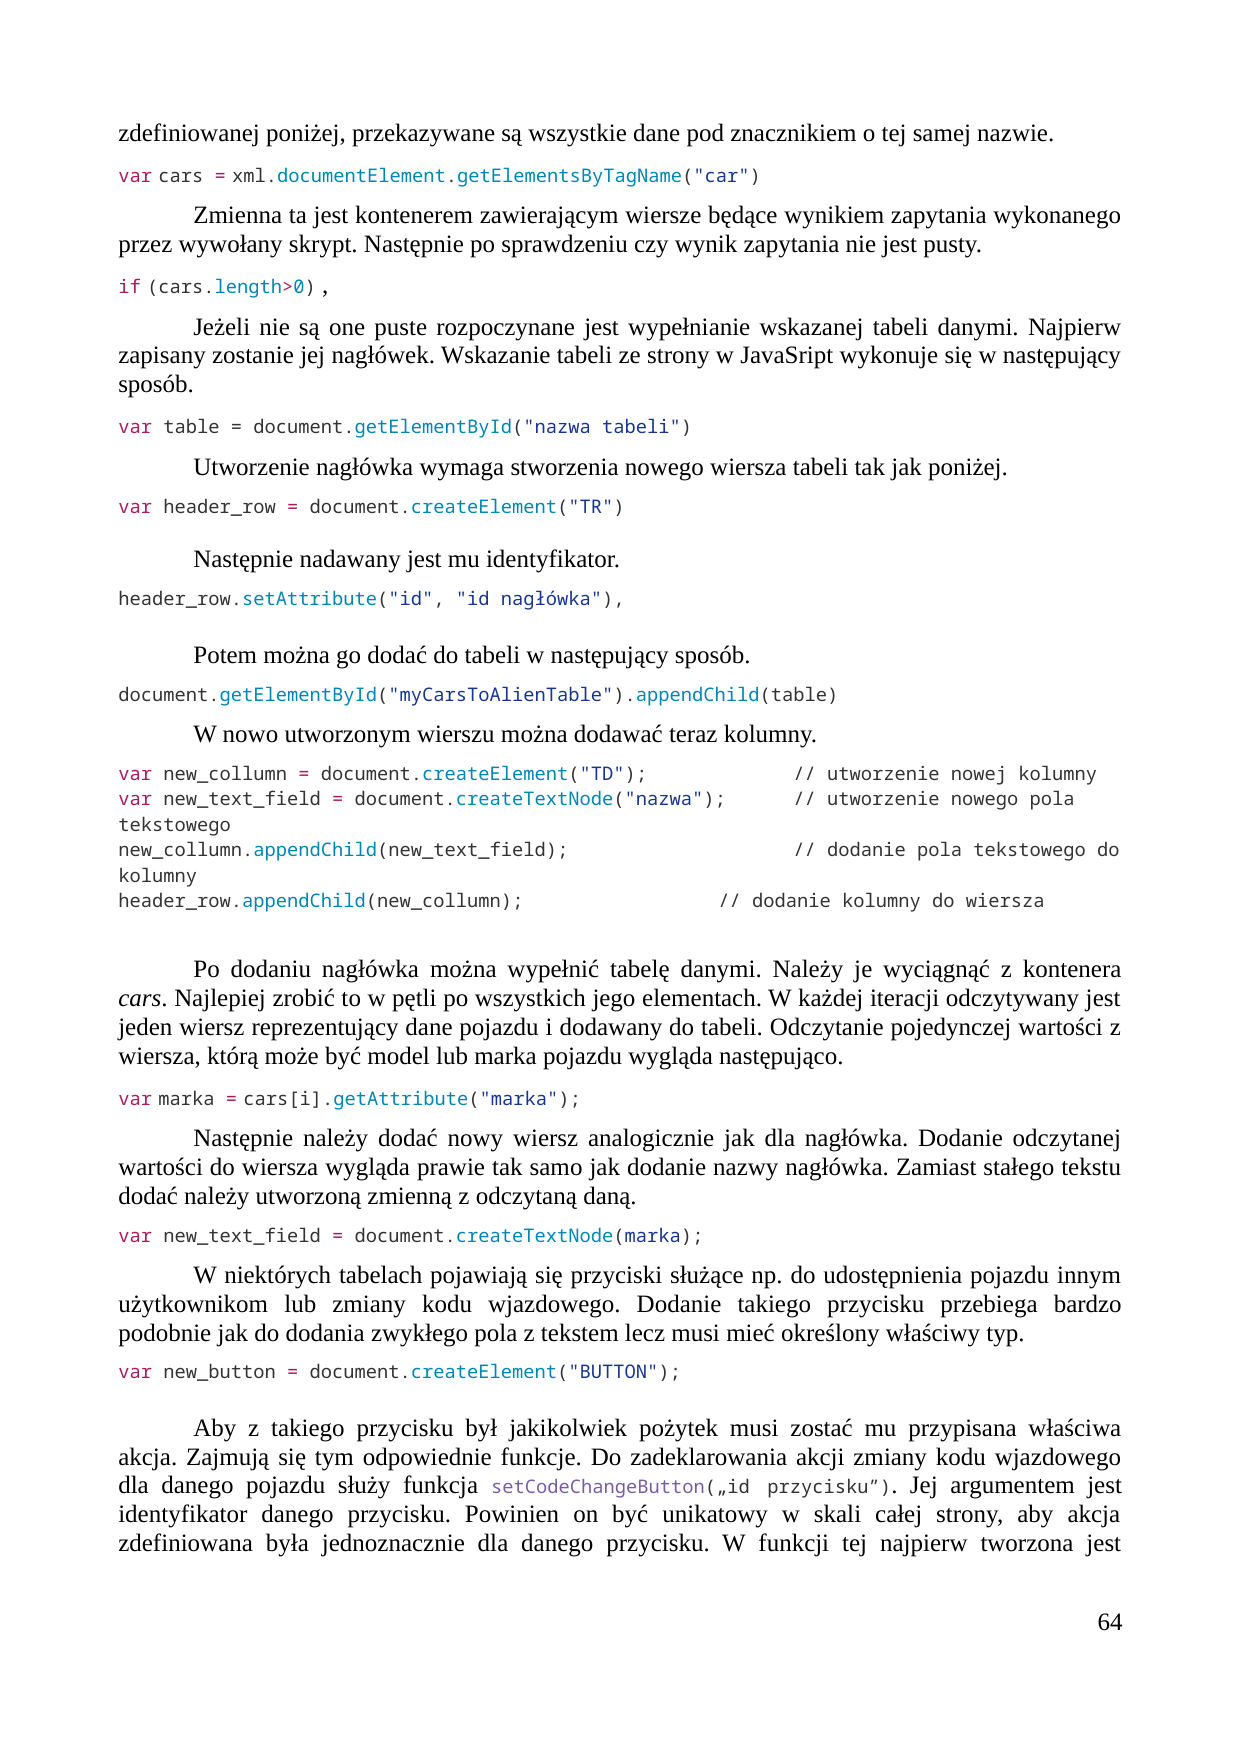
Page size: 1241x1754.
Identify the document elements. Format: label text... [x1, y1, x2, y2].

text var new_text_field = document.createTextNode(marka); [118, 1222, 1122, 1248]
text zdefiniowanej poniżej, przekazywane są wszystkie dane pod znacznikiem o tej samej nazwie. [118, 118, 1122, 147]
text new_collumn.appendChild(new_text_field); // dodanie pola tekstowego do kolumny [118, 837, 1122, 888]
text W niektórych tabelach pojawiają się przyciski służące np. do udostępnienia pojazdu innym użytkownikom lub zmiany kodu wjazdowego. Dodanie takiego przycisku przebiega bardzo podobnie jak do dodania zwykłego pola z tekstem lecz musi mieć określony właściwy typ. [118, 1260, 1122, 1346]
text W nowo utworzonym wierszu można dodawać teraz kolumny. [118, 719, 1122, 748]
text var marka = cars[i].getAttribute("marka"); [118, 1082, 1122, 1111]
text var new_collumn = document.createElement("TD"); // utworzenie nowej kolumny [118, 760, 1122, 786]
text var new_text_field = document.createTextNode("nazwa"); // utworzenie nowego pola tekstowego [118, 786, 1122, 837]
text Po dodaniu nagłówka można wypełnić tabelę danymi. Należy je wyciągnąć z kontenera cars. Najlepiej zrobić to w pętli po wszystkich jego elementach. W każdej iteracji odczytywany jest jeden wiersz reprezentujący dane pojazdu i dodawany do tabeli. Odczytanie pojedynczej wartości z wiersza, którą może być model lub marka pojazdu wygląda następująco. [118, 954, 1122, 1069]
text var table = document.getElementById("nazwa tabeli") [118, 411, 1122, 439]
text Utworzenie nagłówka wymaga stworzenia nowego wiersza tabeli tak jak poniżej. [118, 452, 1122, 481]
text Następnie należy dodać nowy wiersz analogicznie jak dla nagłówka. Dodanie odczytanej wartości do wiersza wygląda prawie tak samo jak dodanie nazwy nagłówka. Zamiast stałego tekstu dodać należy utworzoną zmienną z odczytaną daną. [118, 1123, 1122, 1209]
text header_row.setAttribute("id", "id nagłówka"), [118, 585, 1122, 611]
text Następnie nadawany jest mu identyfikator. [118, 544, 1122, 573]
text Jeżeli nie są one puste rozpoczynane jest wypełnianie wskazanej tabeli danymi. Najpierw zapisany zostanie jej nagłówek. Wskazanie tabeli ze strony w JavaSript wykonuje się w następujący sposób. [118, 312, 1122, 398]
text header_row.appendChild(new_collumn); // dodanie kolumny do wiersza [118, 888, 1122, 913]
text Potem można go dodać do tabeli w następujący sposób. [118, 640, 1122, 668]
text if (cars.length>0) , [118, 271, 1122, 299]
text Aby z takiego przycisku był jakikolwiek pożytek musi zostać mu przypisana właściwa akcja. Zajmują się tym odpowiednie funkcje. Do zadeklarowania akcji zmiany kodu wjazdowego dla danego pojazdu służy funkcja setCodeChangeButton(„id przycisku”). Jej argumentem jest identyfikator danego przycisku. Powinien on być unikatowy w skali całej strony, aby akcja zdefiniowana była jednoznacznie dla danego przycisku. W funkcji tej najpierw tworzona jest [118, 1413, 1122, 1557]
text Zmienna ta jest kontenerem zawierającym wiersze będące wynikiem zapytania wykonanego przez wywołany skrypt. Następnie po sprawdzeniu czy wynik zapytania nie jest pusty. [118, 201, 1122, 258]
text document.getElementById("myCarsToAlienTable").appendChild(table) [118, 681, 1122, 706]
text var header_row = document.createElement("TR") [118, 493, 1122, 519]
text var new_button = document.createElement("BUTTON"); [118, 1359, 1122, 1384]
text var cars = xml.documentElement.getElementsByTagName("car") [118, 159, 1122, 188]
